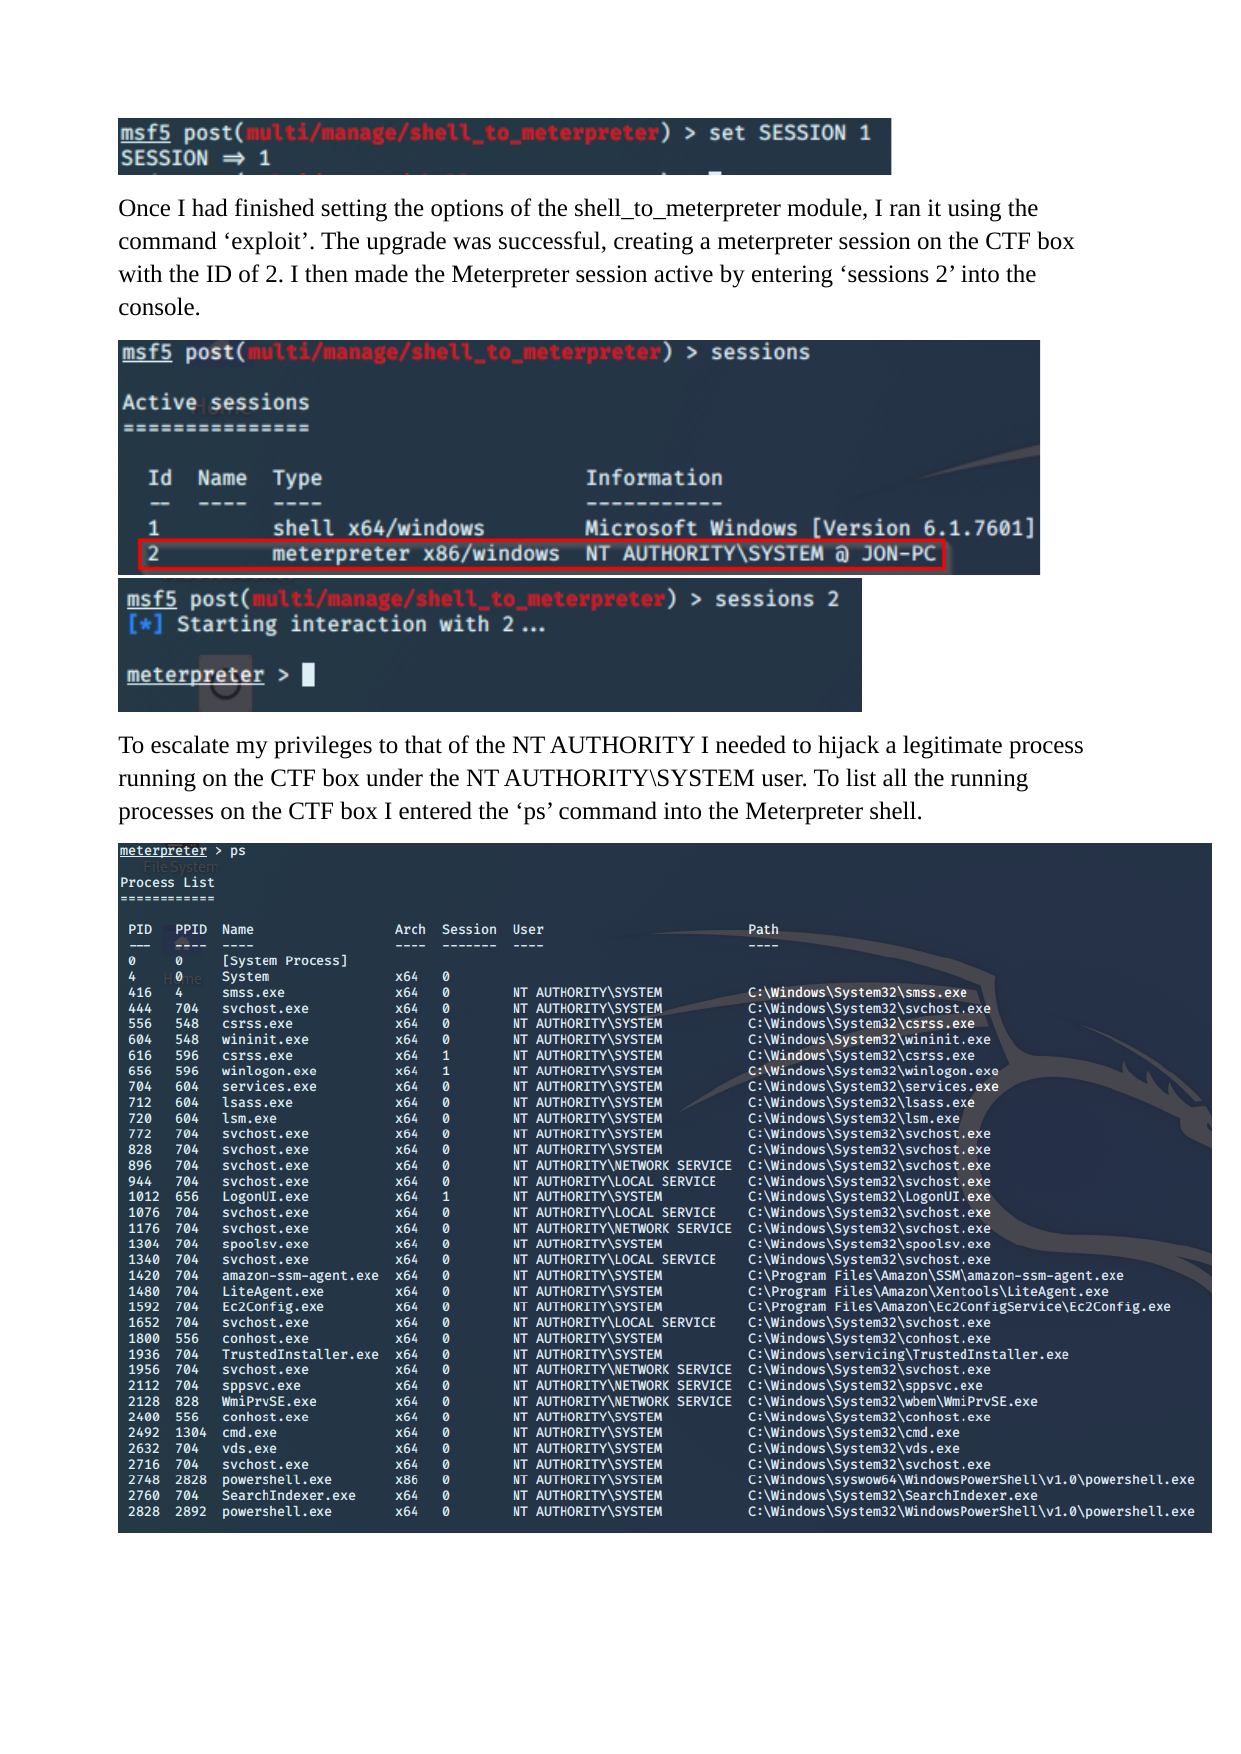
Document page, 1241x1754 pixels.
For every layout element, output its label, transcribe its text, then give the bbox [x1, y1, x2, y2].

text To escalate my privileges to that of the NT AUTHORITY I needed to hijack a legitimate process running on the CTF box under the NT AUTHORITY\SYSTEM user. To list all the running processes on the CTF box I entered the ‘ps’ command into the Meterpreter shell. [118, 730, 1122, 825]
picture [118, 118, 892, 175]
text Once I had finished setting the options of the shell_to_meterpreter module, I ran it using the command ‘exploit’. The upgrade was successful, creating a meterpreter session on the CTF box with the ID of 2. I then made the Meterpreter session active by entering ‘sessions 2’ into the console. [118, 193, 1122, 321]
picture [118, 578, 862, 712]
picture [118, 340, 1040, 575]
picture [118, 843, 1212, 1533]
